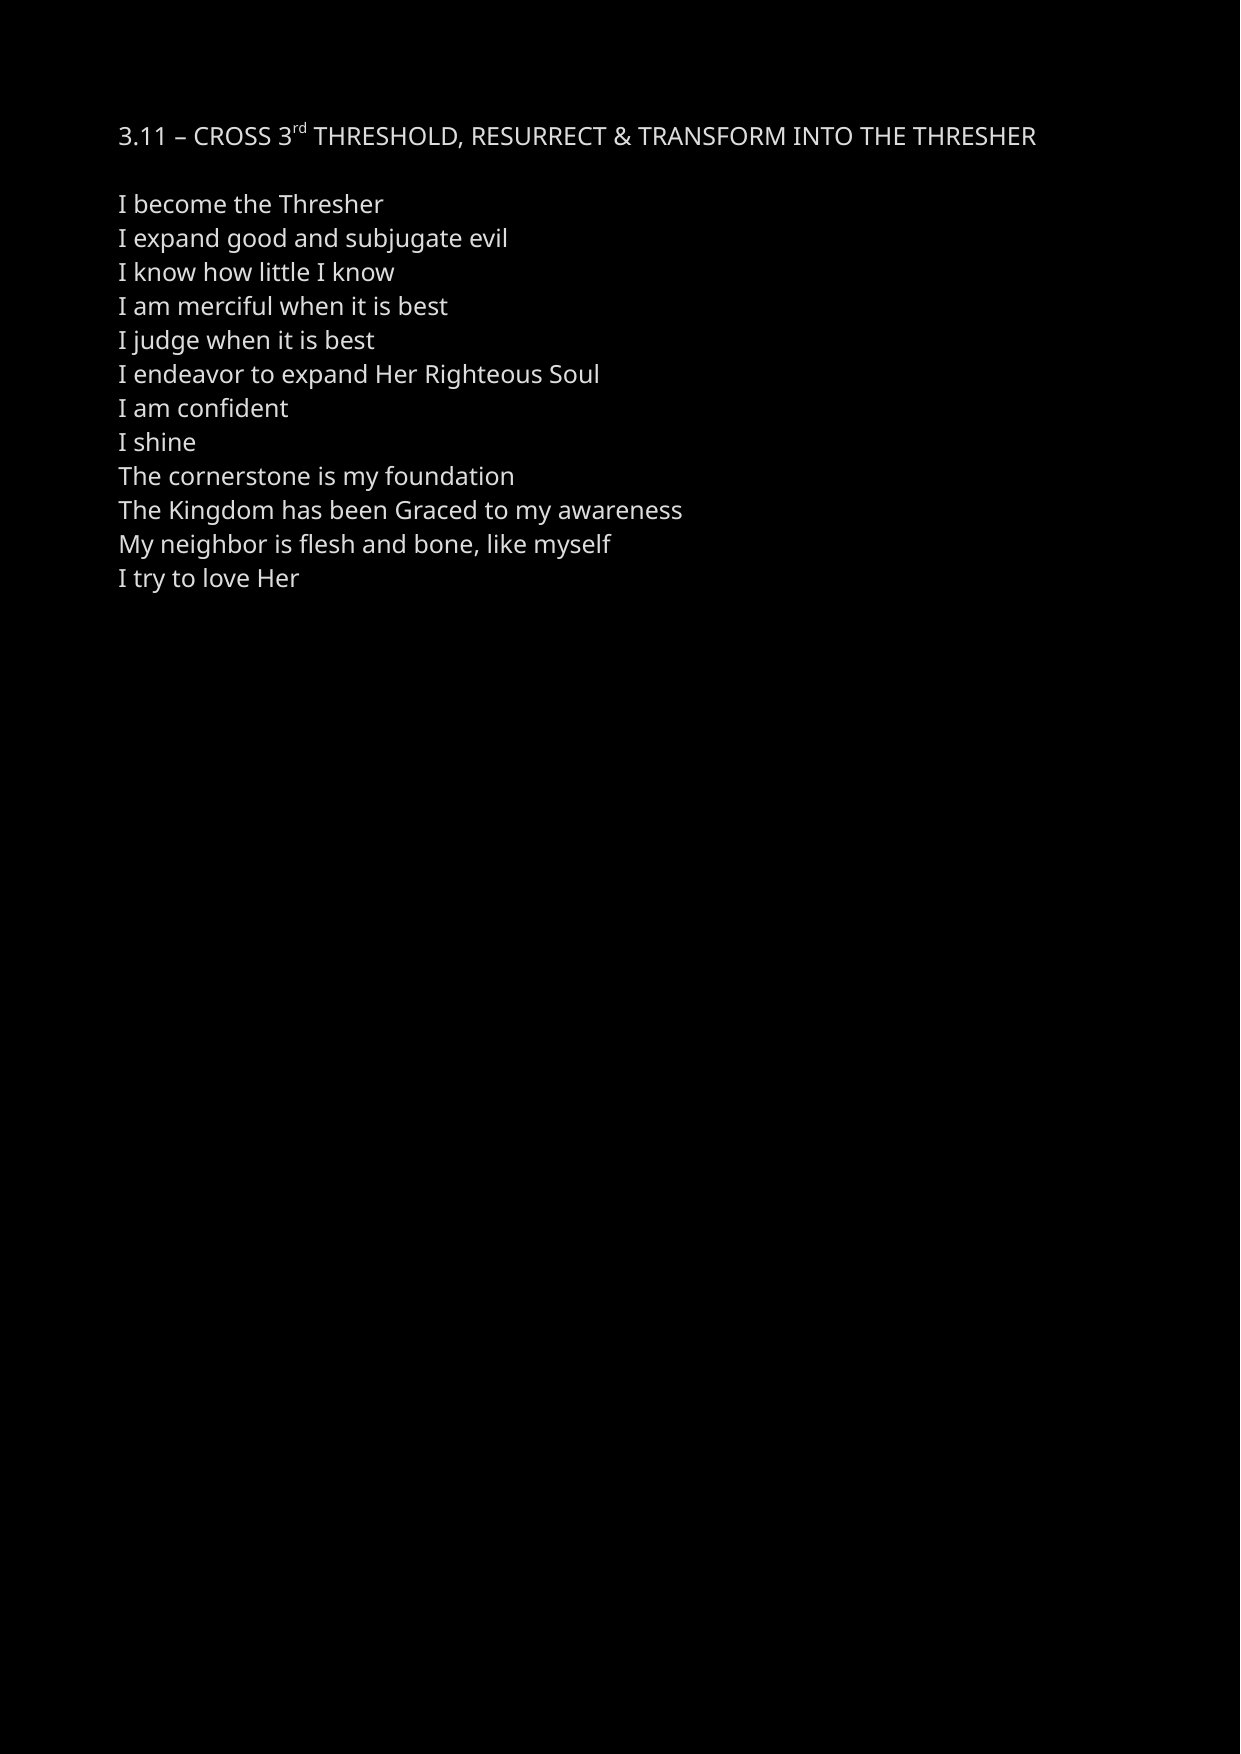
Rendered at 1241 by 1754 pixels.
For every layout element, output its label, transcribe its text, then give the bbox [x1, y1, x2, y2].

text I am merciful when it is best [118, 288, 1122, 322]
text I am confident [118, 391, 1122, 425]
text I become the Thresher [118, 186, 1122, 220]
text I know how little I know [118, 254, 1122, 288]
text I shine [118, 425, 1122, 459]
text I try to love Her [118, 561, 1122, 595]
text The Kingdom has been Graced to my awareness [118, 493, 1122, 527]
text 3.11 – CROSS 3rd THRESHOLD, RESURRECT & TRANSFORM INTO THE THRESHER [118, 118, 1122, 152]
text I expand good and subjugate evil [118, 220, 1122, 254]
text My neighbor is flesh and bone, like myself [118, 527, 1122, 561]
text The cornerstone is my foundation [118, 459, 1122, 493]
text I judge when it is best [118, 322, 1122, 357]
text I endeavor to expand Her Righteous Soul [118, 357, 1122, 391]
